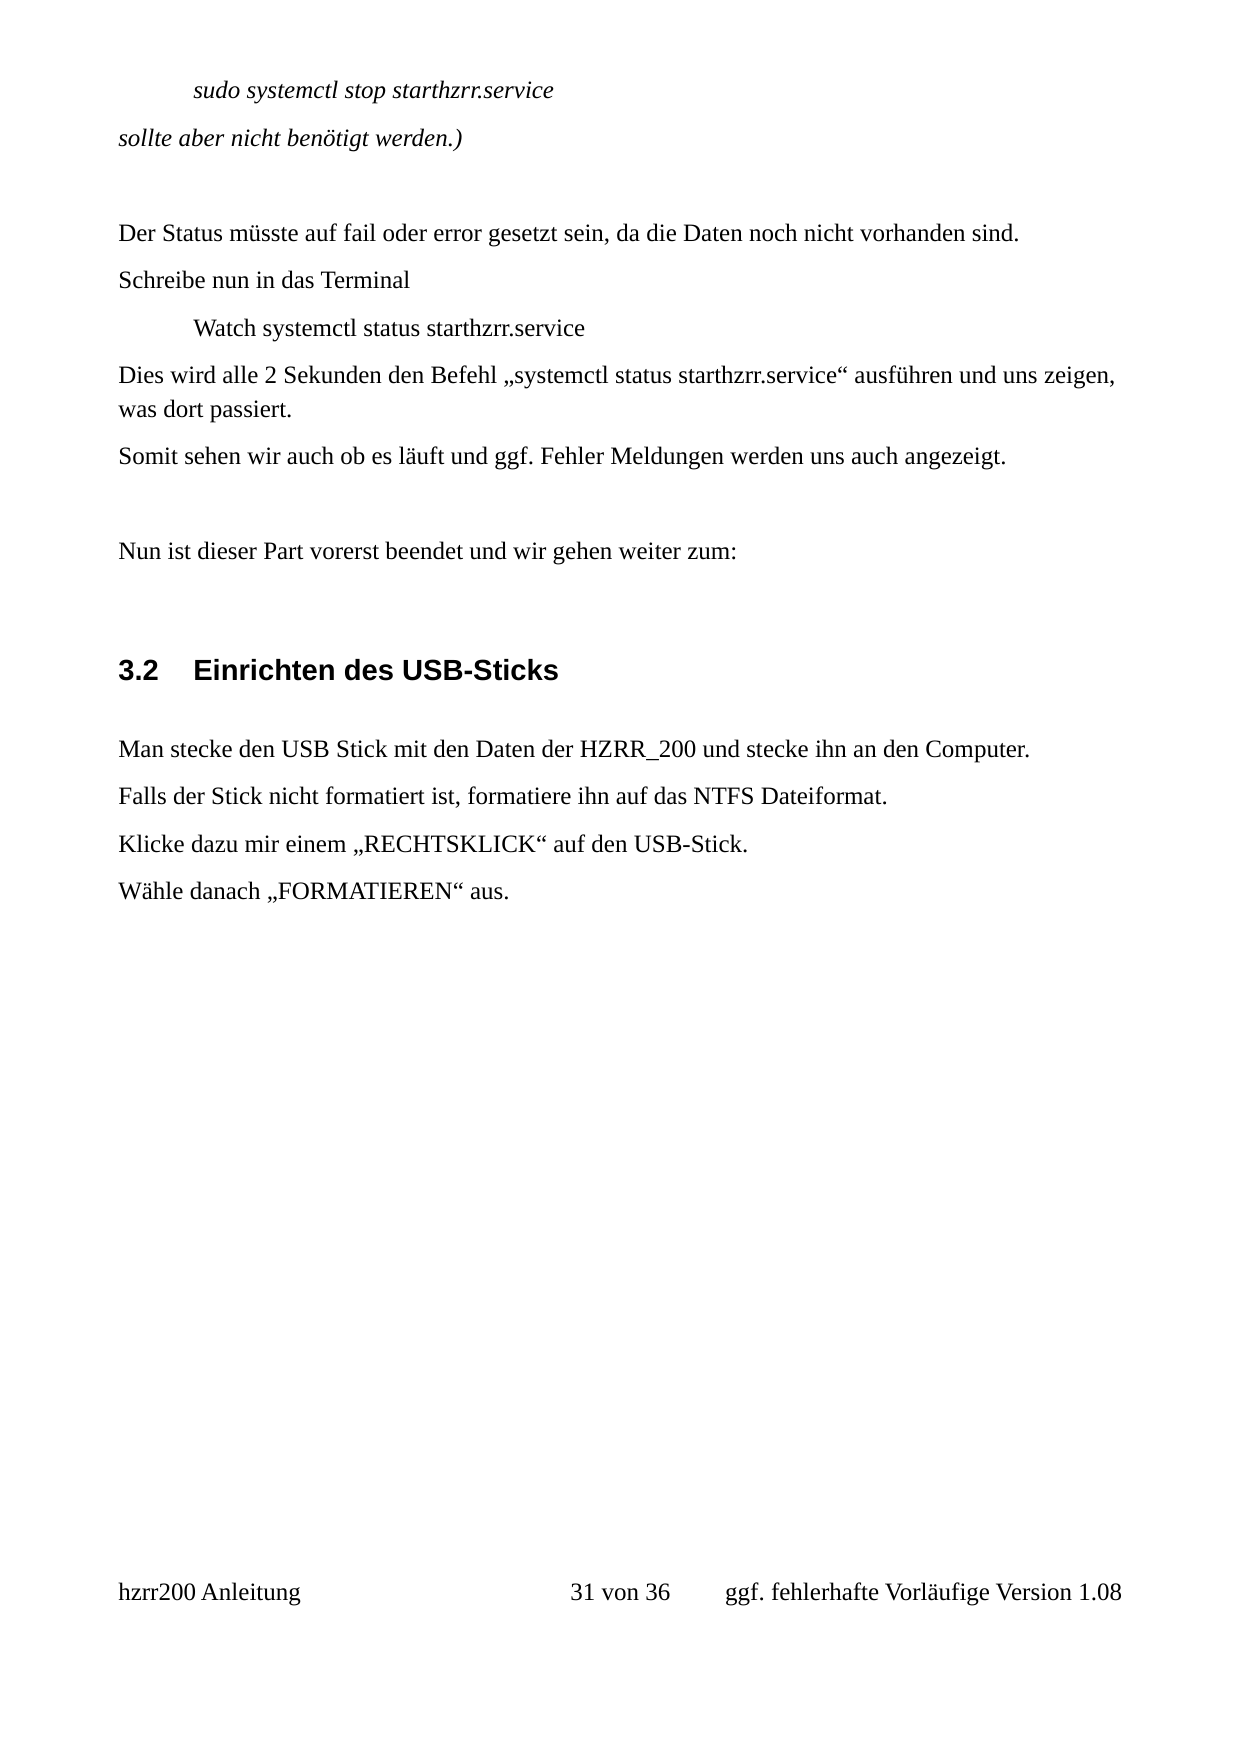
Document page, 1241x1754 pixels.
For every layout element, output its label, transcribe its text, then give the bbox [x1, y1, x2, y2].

text Schreibe nun in das Terminal [118, 265, 1122, 294]
text sudo systemctl stop starthzrr.service [118, 75, 1122, 104]
text Watch systemctl status starthzrr.service [118, 313, 1122, 342]
text Dies wird alle 2 Sekunden den Befehl „systemctl status starthzrr.service“ ausführen und uns zeigen, was dort passiert. [118, 361, 1122, 422]
text Nun ist dieser Part vorerst beendet und wir gehen weiter zum: [118, 536, 1122, 565]
text Der Status müsste auf fail oder error gesetzt sein, da die Daten noch nicht vorhanden sind. [118, 218, 1122, 247]
text Man stecke den USB Stick mit den Daten der HZRR_200 und stecke ihn an den Computer. [118, 734, 1122, 762]
text Wähle danach „FORMATIEREN“ aus. [118, 876, 1122, 905]
text sollte aber nicht benötigt werden.) [118, 123, 1122, 151]
text Falls der Stick nicht formatiert ist, formatiere ihn auf das NTFS Dateiformat. [118, 781, 1122, 810]
text Klicke dazu mir einem „RECHTSKLICK“ auf den USB-Stick. [118, 829, 1122, 858]
subtitle Einrichten des USB-Sticks [118, 652, 1122, 686]
text Somit sehen wir auch ob es läuft und ggf. Fehler Meldungen werden uns auch angezeigt. [118, 441, 1122, 470]
